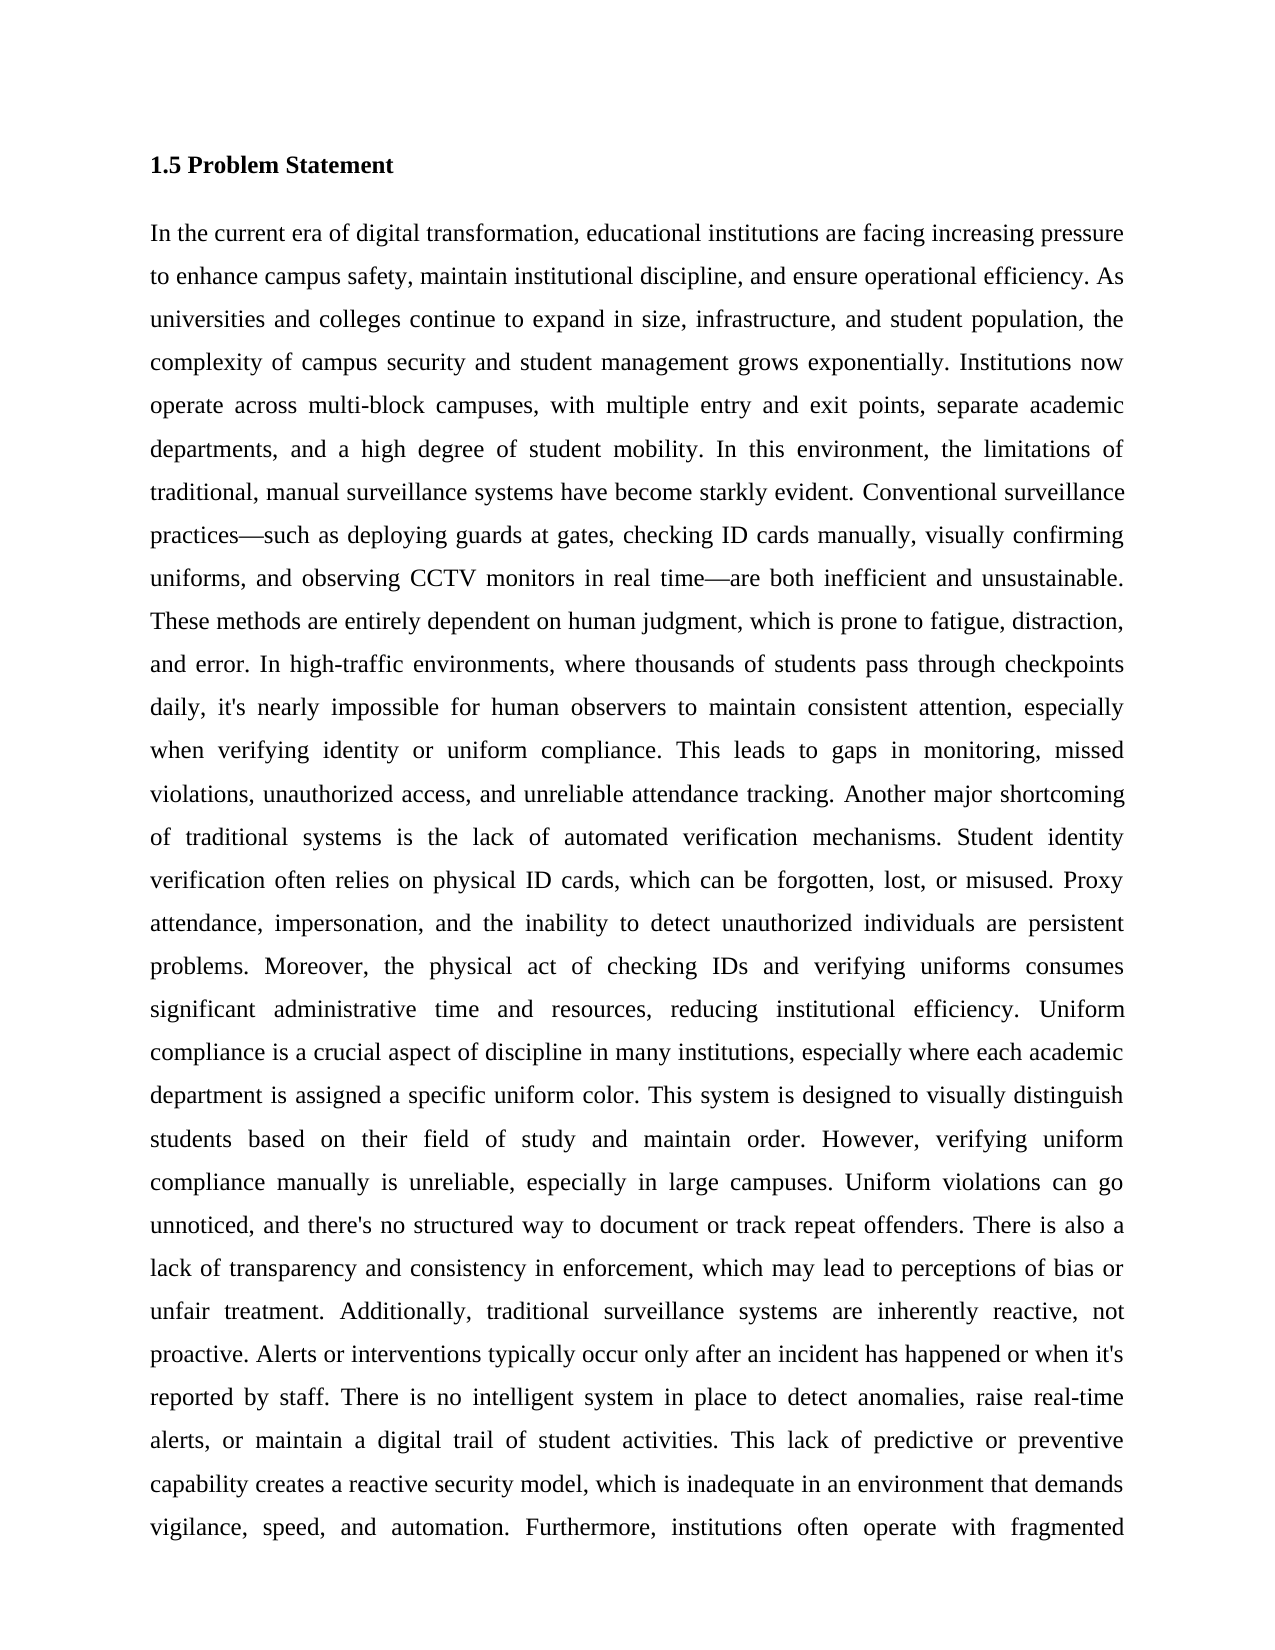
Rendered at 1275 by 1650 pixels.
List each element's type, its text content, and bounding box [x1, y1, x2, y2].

text 1.5 Problem Statement [150, 150, 1125, 179]
text In the current era of digital transformation, educational institutions are facing increasing pressure to enhance campus safety, maintain institutional discipline, and ensure operational efficiency. As universities and colleges continue to expand in size, infrastructure, and student population, the complexity of campus security and student management grows exponentially. Institutions now operate across multi-block campuses, with multiple entry and exit points, separate academic departments, and a high degree of student mobility. In this environment, the limitations of traditional, manual surveillance systems have become starkly evident. Conventional surveillance practices—such as deploying guards at gates, checking ID cards manually, visually confirming uniforms, and observing CCTV monitors in real time—are both inefficient and unsustainable. These methods are entirely dependent on human judgment, which is prone to fatigue, distraction, and error. In high-traffic environments, where thousands of students pass through checkpoints daily, it's nearly impossible for human observers to maintain consistent attention, especially when verifying identity or uniform compliance. This leads to gaps in monitoring, missed violations, unauthorized access, and unreliable attendance tracking. Another major shortcoming of traditional systems is the lack of automated verification mechanisms. Student identity verification often relies on physical ID cards, which can be forgotten, lost, or misused. Proxy attendance, impersonation, and the inability to detect unauthorized individuals are persistent problems. Moreover, the physical act of checking IDs and verifying uniforms consumes significant administrative time and resources, reducing institutional efficiency. Uniform compliance is a crucial aspect of discipline in many institutions, especially where each academic department is assigned a specific uniform color. This system is designed to visually distinguish students based on their field of study and maintain order. However, verifying uniform compliance manually is unreliable, especially in large campuses. Uniform violations can go unnoticed, and there's no structured way to document or track repeat offenders. There is also a lack of transparency and consistency in enforcement, which may lead to perceptions of bias or unfair treatment. Additionally, traditional surveillance systems are inherently reactive, not proactive. Alerts or interventions typically occur only after an incident has happened or when it's reported by staff. There is no intelligent system in place to detect anomalies, raise real-time alerts, or maintain a digital trail of student activities. This lack of predictive or preventive capability creates a reactive security model, which is inadequate in an environment that demands vigilance, speed, and automation. Furthermore, institutions often operate with fragmented [150, 218, 1125, 1541]
